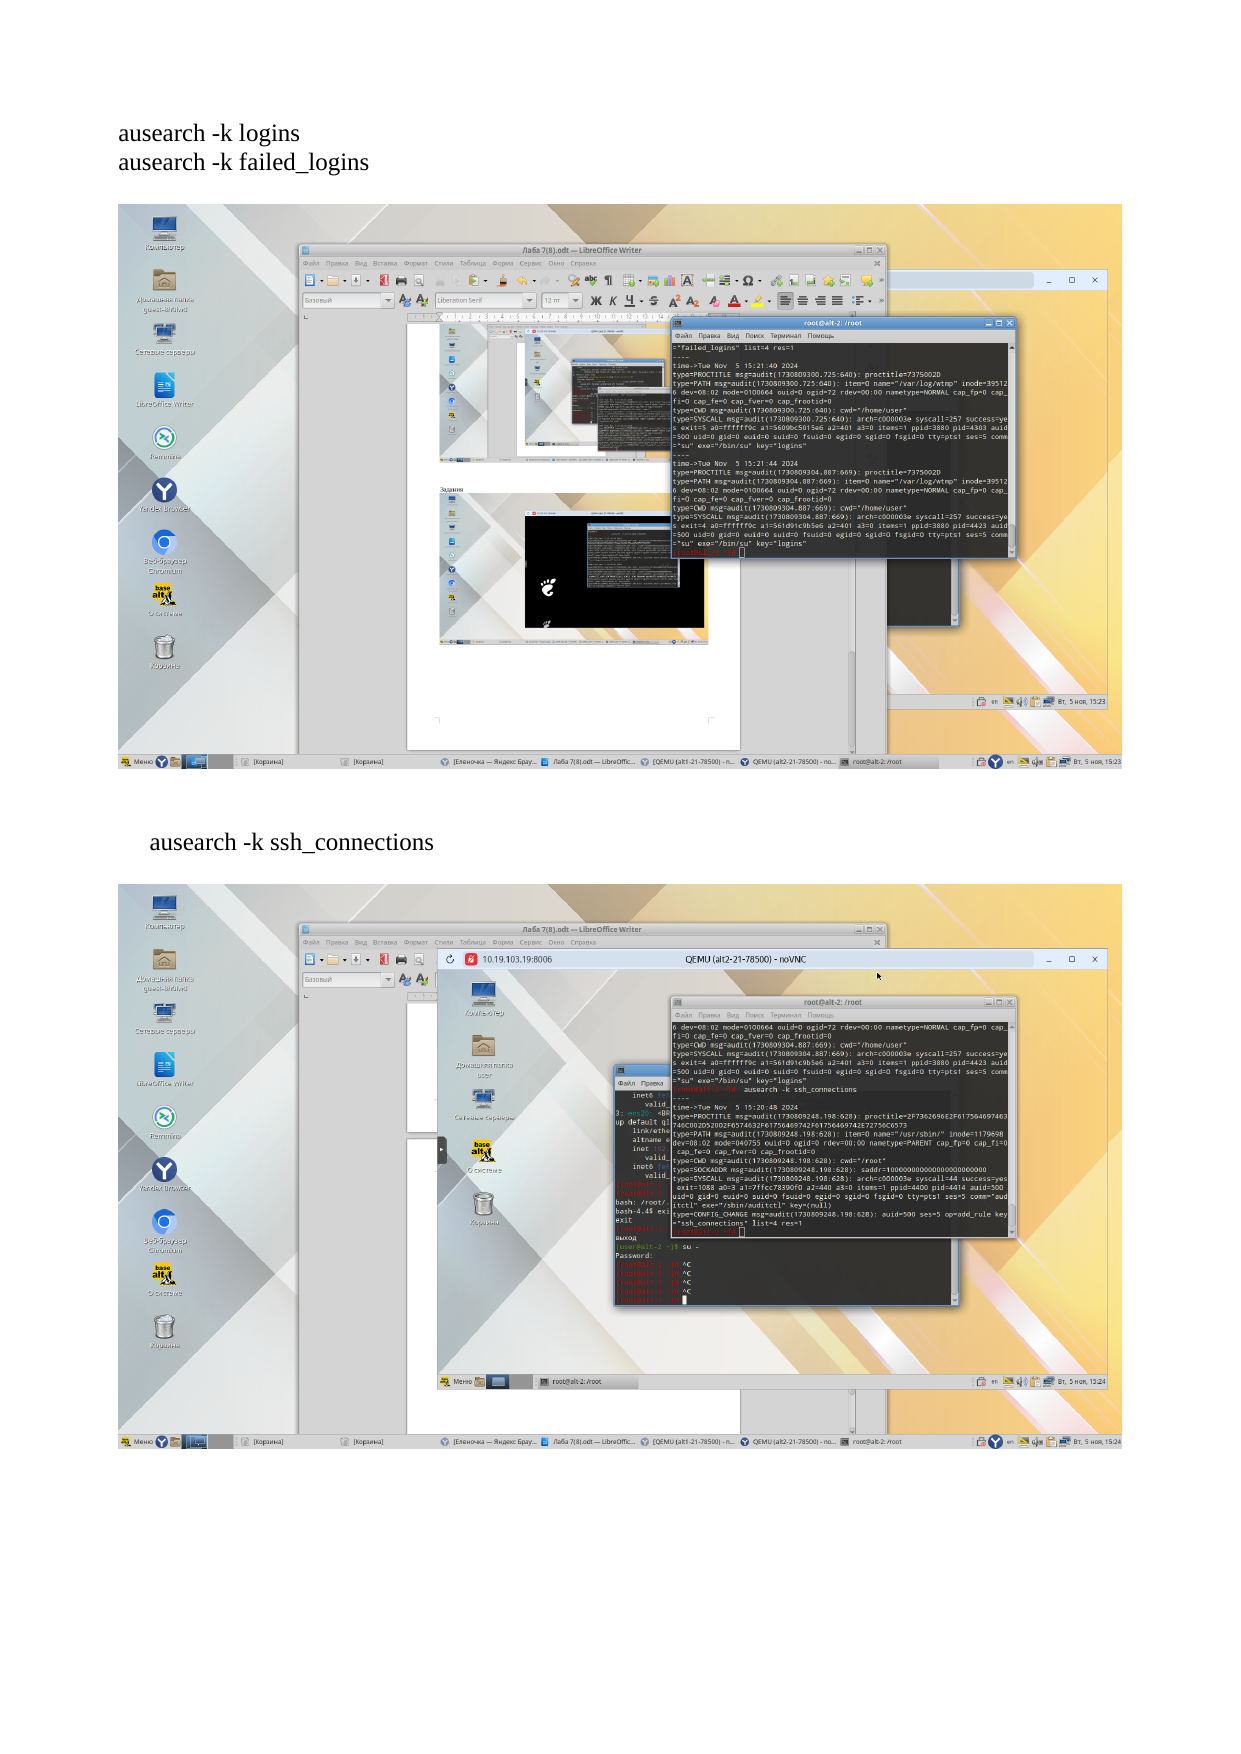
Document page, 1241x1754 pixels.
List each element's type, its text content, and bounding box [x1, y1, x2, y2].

picture [118, 884, 1123, 1449]
text ausearch -k logins [118, 118, 1122, 147]
text ausearch -k ssh_connections [118, 827, 1122, 855]
picture [118, 204, 1123, 769]
text ausearch -k failed_logins [118, 147, 1122, 176]
